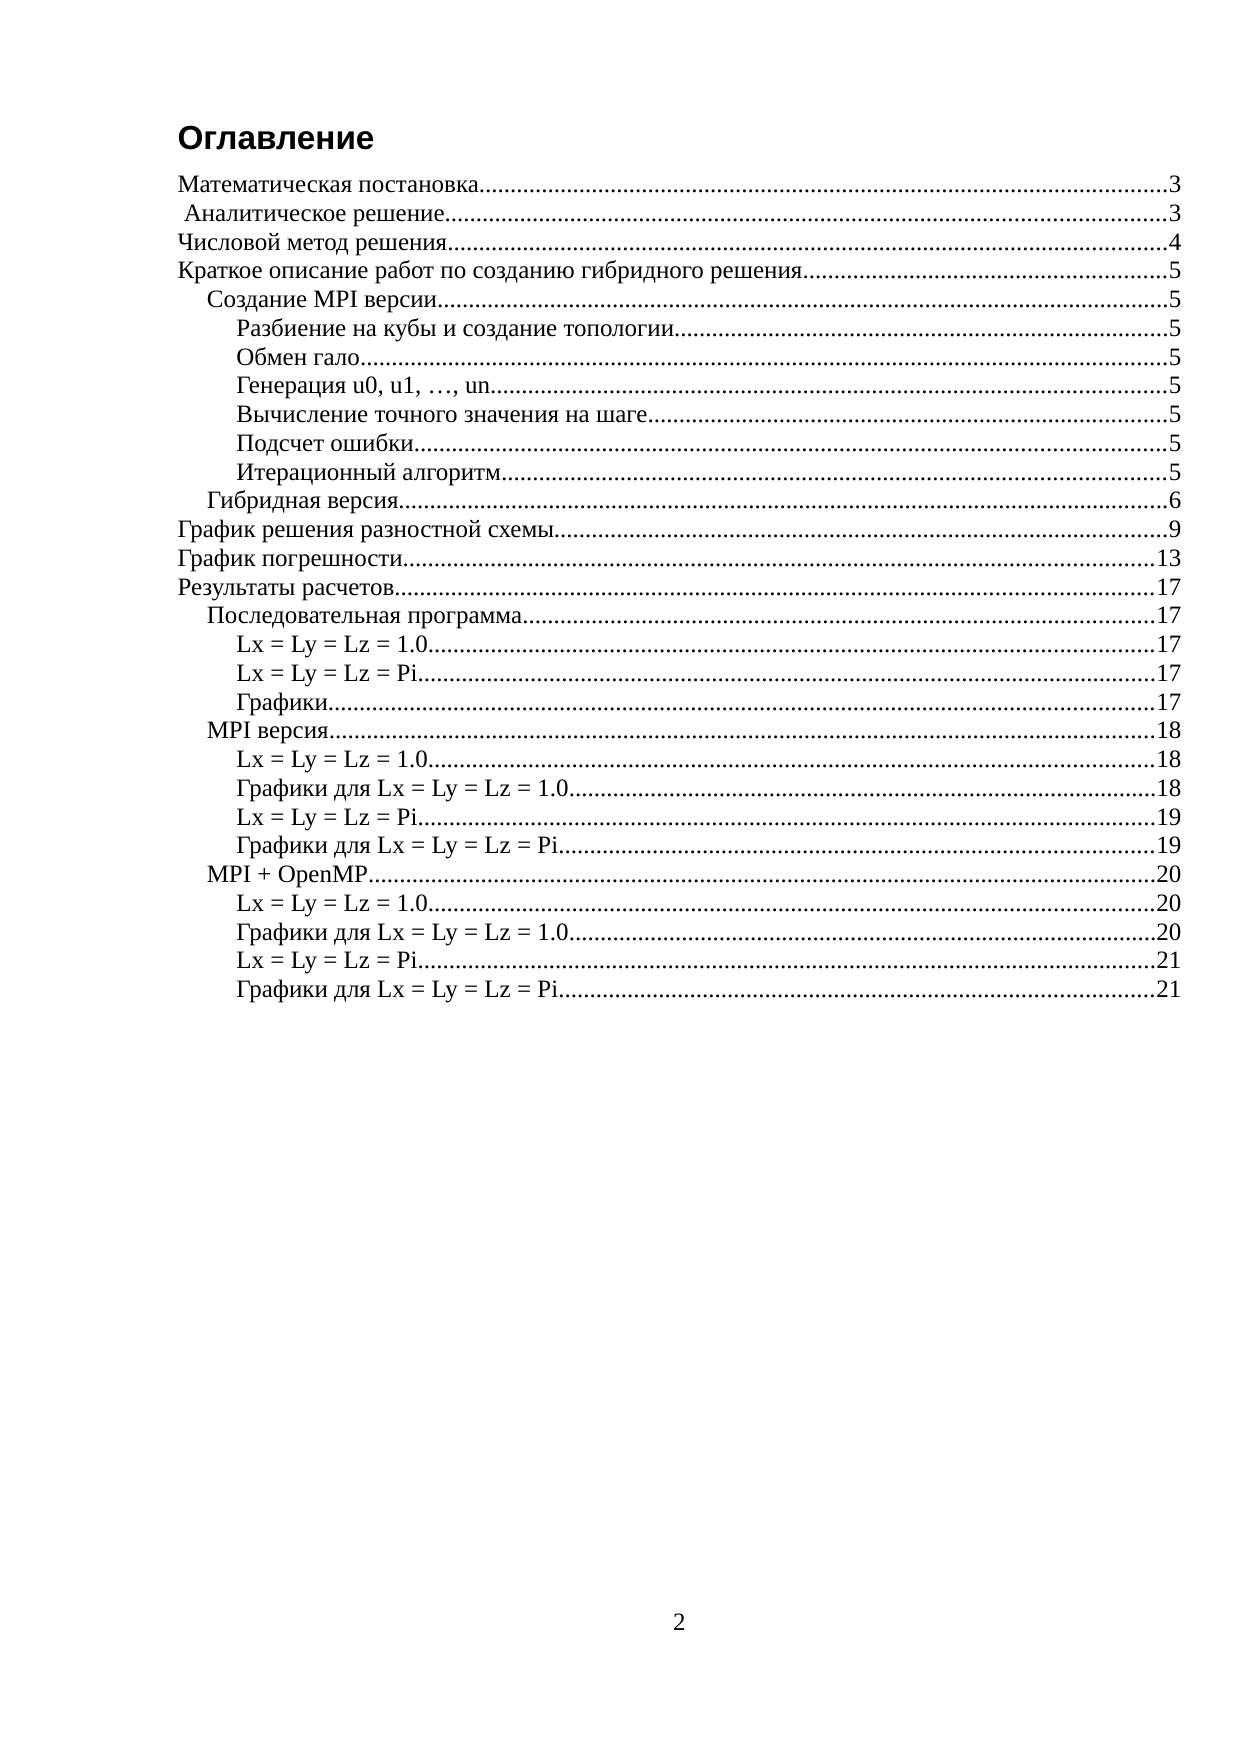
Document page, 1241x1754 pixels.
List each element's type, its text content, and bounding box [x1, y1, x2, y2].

text Гибридная версия 6 [207, 485, 1181, 514]
text Создание MPI версии 5 [207, 284, 1181, 313]
text Lx = Ly = Lz = 1.0 20 [236, 888, 1181, 917]
text Результаты расчетов 17 [177, 572, 1181, 600]
text Графики для Lx = Ly = Lz = Pi 21 [236, 974, 1181, 1003]
text Графики 17 [236, 687, 1181, 715]
text Графики для Lx = Ly = Lz = Pi 19 [236, 830, 1181, 859]
text MPI версия 18 [207, 715, 1181, 744]
text Числовой метод решения 4 [177, 227, 1181, 255]
text Аналитическое решение 3 [177, 198, 1181, 227]
text MPI + OpenMP 20 [207, 859, 1181, 888]
text Последовательная программа 17 [207, 600, 1181, 629]
text Разбиение на кубы и создание топологии 5 [236, 313, 1181, 342]
text Вычисление точного значения на шаге 5 [236, 399, 1181, 428]
text Генерация u0, u1, …, un 5 [236, 370, 1181, 399]
text Обмен гало 5 [236, 342, 1181, 370]
text Подсчет ошибки 5 [236, 428, 1181, 457]
subtitle Оглавление [177, 118, 1181, 157]
text Краткое описание работ по созданию гибридного решения 5 [177, 255, 1181, 284]
text Графики для Lx = Ly = Lz = 1.0 18 [236, 773, 1181, 802]
text Lx = Ly = Lz = 1.0 18 [236, 744, 1181, 773]
text Итерационный алгоритм 5 [236, 457, 1181, 485]
text График погрешности 13 [177, 543, 1181, 572]
text Графики для Lx = Ly = Lz = 1.0 20 [236, 917, 1181, 945]
text Lx = Ly = Lz = 1.0 17 [236, 629, 1181, 658]
text Lx = Ly = Lz = Pi 17 [236, 658, 1181, 687]
text Математическая постановка 3 [177, 169, 1181, 198]
text Lx = Ly = Lz = Pi 19 [236, 802, 1181, 830]
text Lx = Ly = Lz = Pi 21 [236, 945, 1181, 974]
text График решения разностной схемы 9 [177, 514, 1181, 543]
